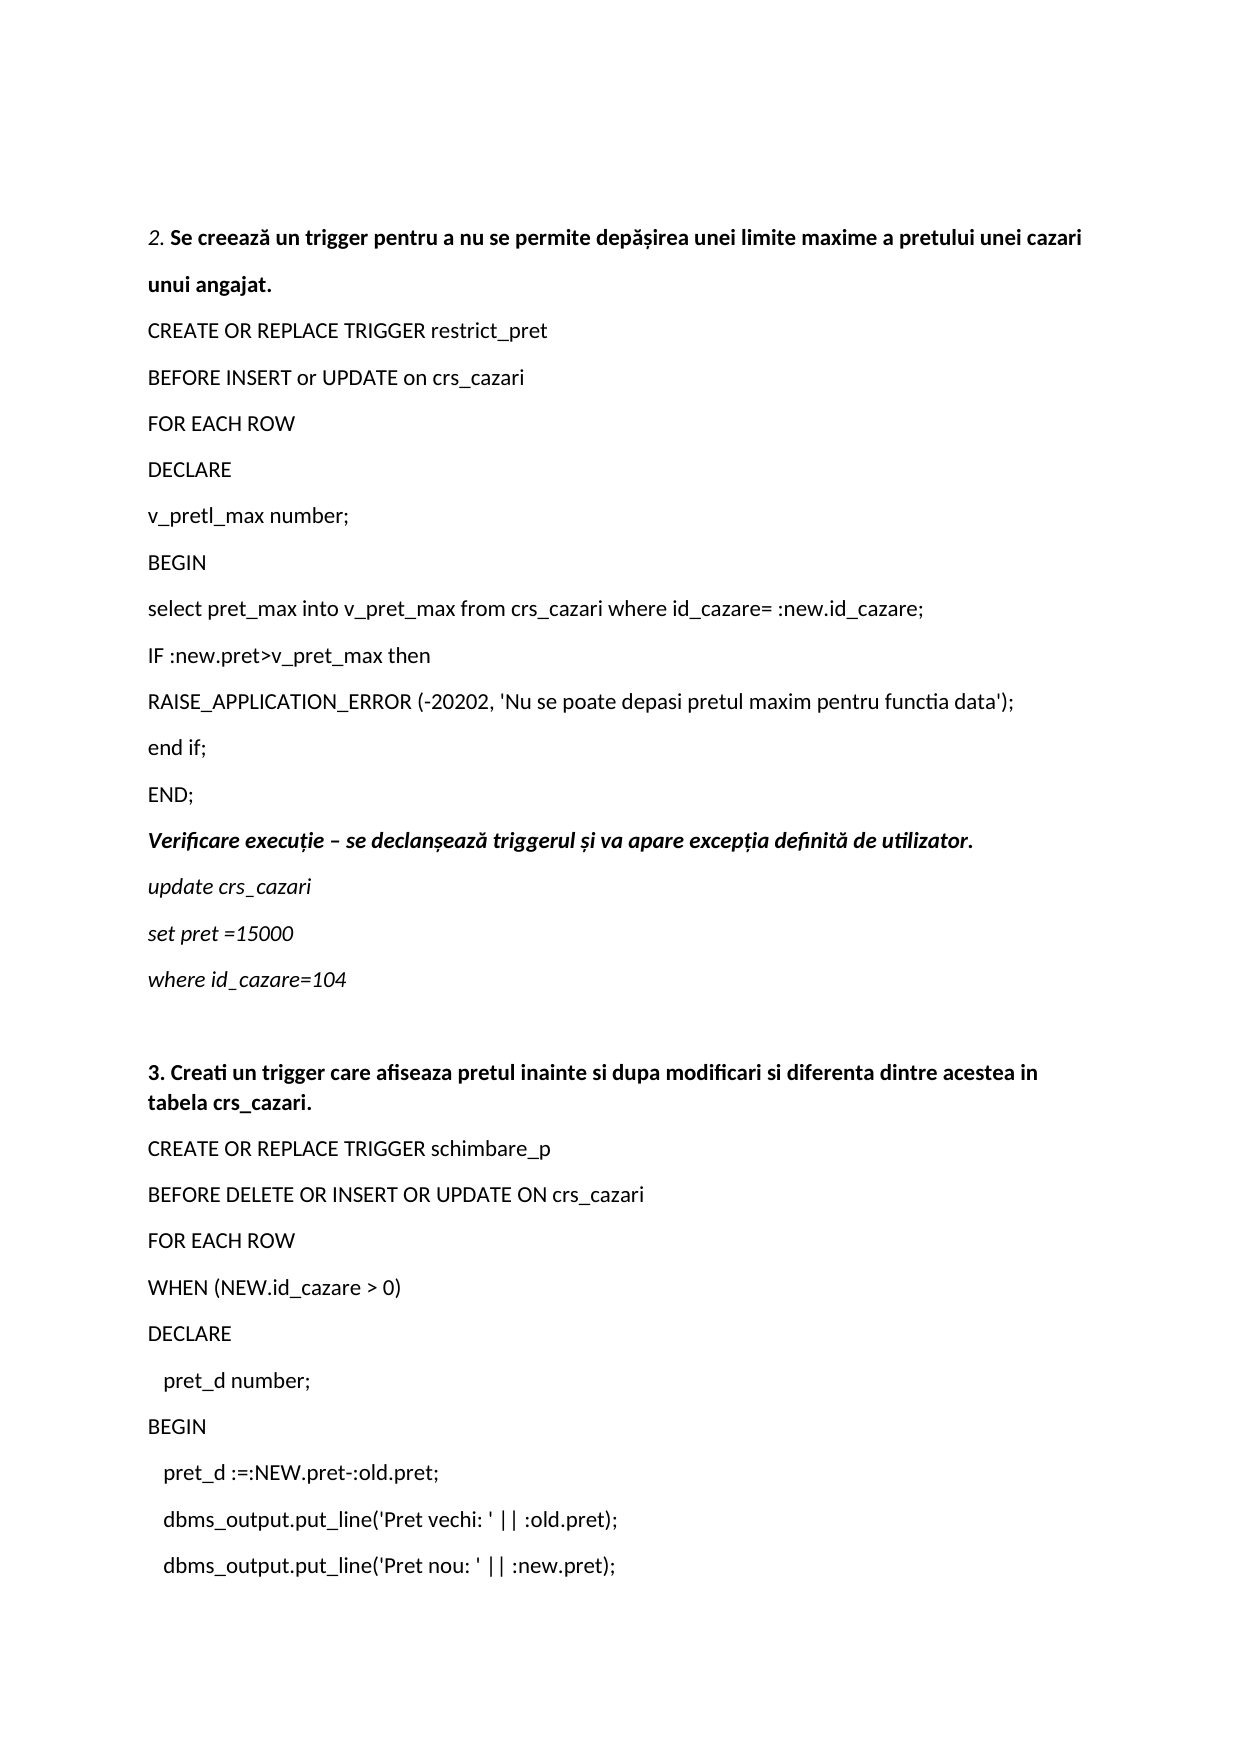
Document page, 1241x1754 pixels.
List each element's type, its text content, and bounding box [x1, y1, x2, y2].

text FOR EACH ROW [148, 409, 1093, 437]
text DECLARE [148, 1319, 1093, 1347]
text dbms_output.put_line('Pret vechi: ' || :old.pret); [148, 1505, 1093, 1533]
text BEFORE DELETE OR INSERT OR UPDATE ON crs_cazari [148, 1180, 1093, 1208]
text WHEN (NEW.id_cazare > 0) [148, 1273, 1093, 1301]
text DECLARE [148, 455, 1093, 483]
text end if; [148, 733, 1093, 761]
text CREATE OR REPLACE TRIGGER restrict_pret [148, 316, 1093, 344]
text set pret =15000 [148, 919, 1093, 947]
text unui angajat. [148, 270, 1093, 298]
text FOR EACH ROW [148, 1227, 1093, 1255]
text BEGIN [148, 548, 1093, 576]
text END; [148, 780, 1093, 808]
text pret_d :=:NEW.pret-:old.pret; [148, 1458, 1093, 1486]
text 3. Creati un trigger care afiseaza pretul inainte si dupa modificari si diferenta dintre acestea in tabela crs_cazari. [148, 1058, 1093, 1116]
text v_pretl_max number; [148, 502, 1093, 530]
text Verificare execuţie – se declanşează triggerul şi va apare excepţia definită de utilizator. [148, 826, 1093, 854]
text 2. Se creează un trigger pentru a nu se permite depăşirea unei limite maxime a pretului unei cazari [148, 223, 1093, 252]
text dbms_output.put_line('Pret nou: ' || :new.pret); [148, 1551, 1093, 1579]
text IF :new.pret>v_pret_max then [148, 641, 1093, 669]
text BEFORE INSERT or UPDATE on crs_cazari [148, 363, 1093, 391]
text BEGIN [148, 1412, 1093, 1440]
text pret_d number; [148, 1366, 1093, 1394]
text select pret_max into v_pret_max from crs_cazari where id_cazare= :new.id_cazare; [148, 594, 1093, 622]
text CREATE OR REPLACE TRIGGER schimbare_p [148, 1134, 1093, 1162]
text update crs_cazari [148, 872, 1093, 901]
text RAISE_APPLICATION_ERROR (-20202, 'Nu se poate depasi pretul maxim pentru functia data'); [148, 687, 1093, 715]
text where id_cazare=104 [148, 965, 1093, 993]
